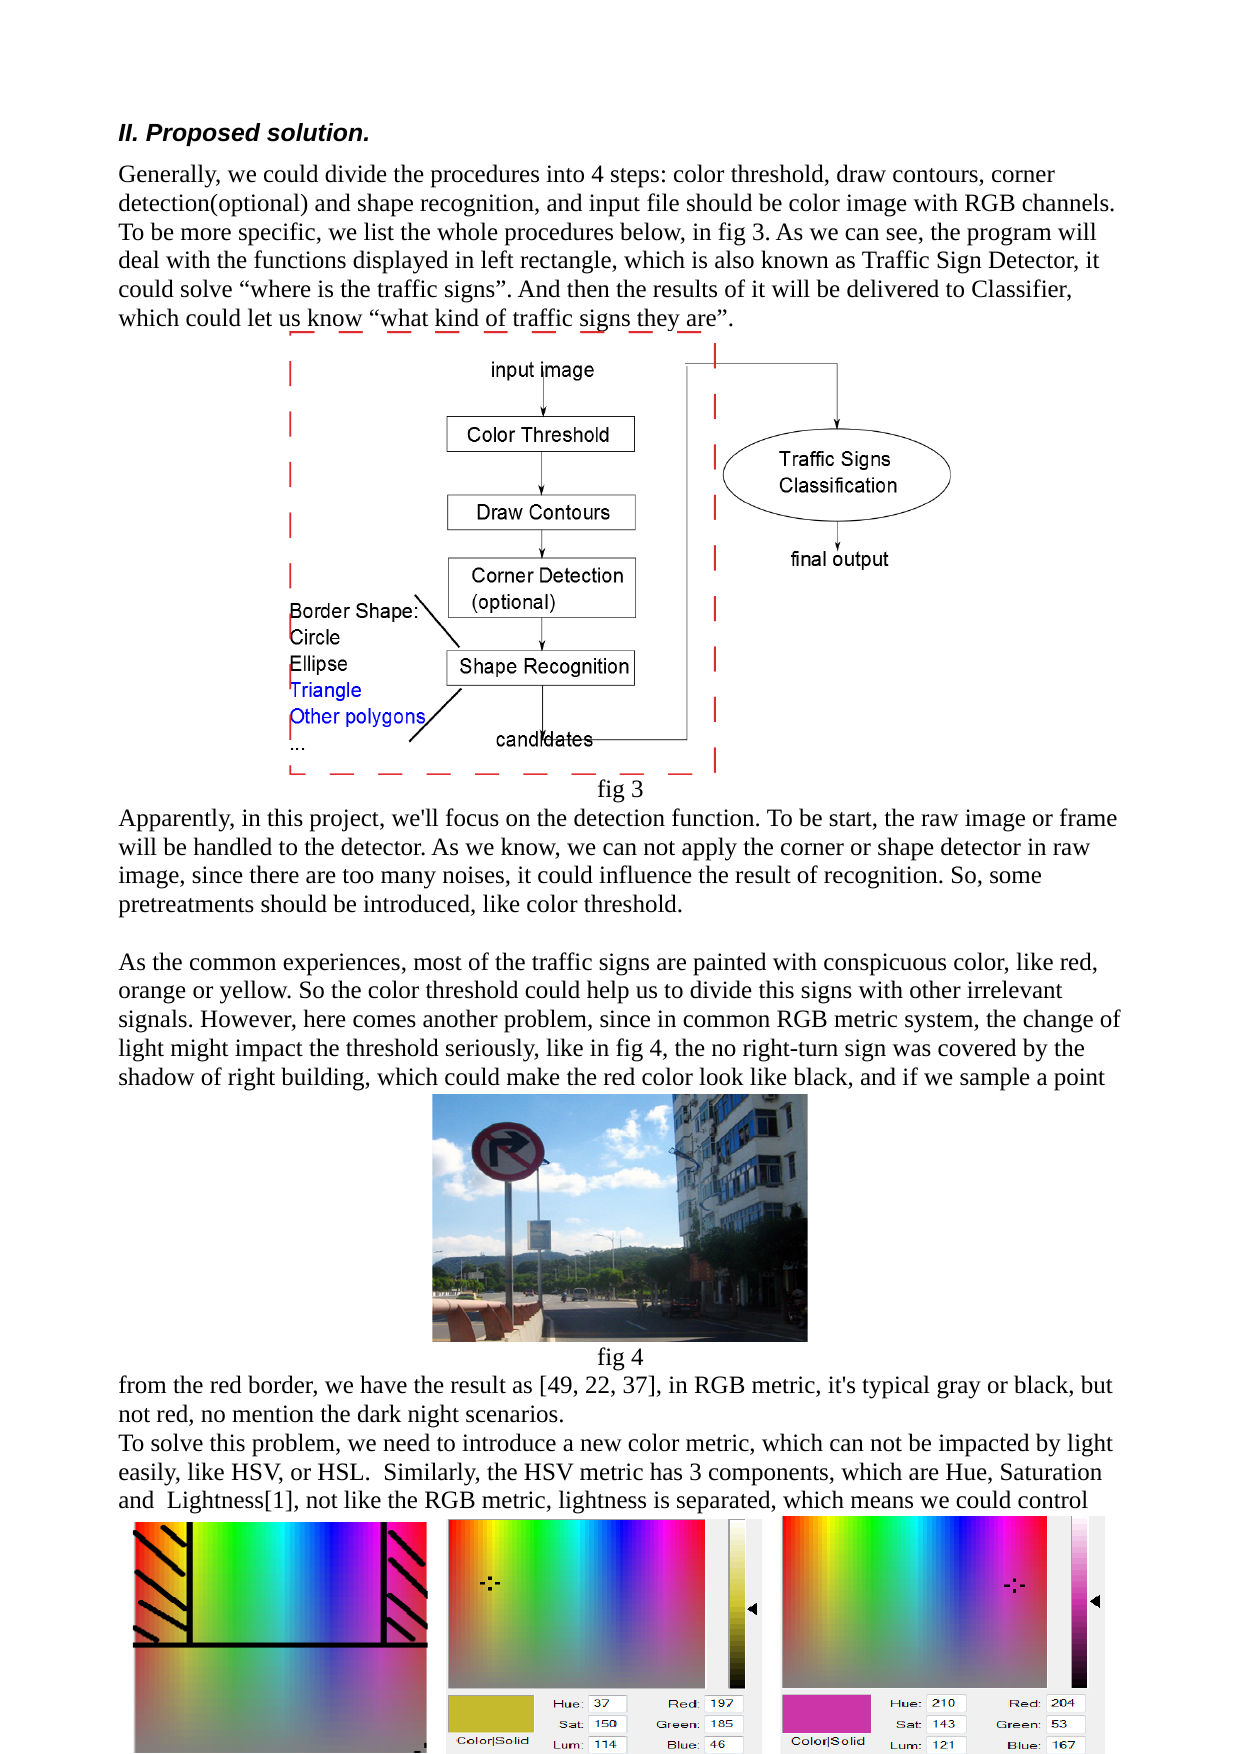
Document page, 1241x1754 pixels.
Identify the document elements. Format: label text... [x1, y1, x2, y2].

text fig 4 [118, 1091, 1122, 1370]
text fig 3 [118, 332, 1122, 803]
text As the common experiences, most of the traffic signs are painted with conspicuous color, like red, orange or yellow. So the color threshold could help us to divide this signs with other irrelevant signals. However, here comes another problem, since in common RGB metric system, the change of light might impact the threshold seriously, like in fig 4, the no right-turn sign was covered by the shadow of right building, which could make the red color look like black, and if we sample a point [118, 947, 1122, 1091]
text To solve this problem, we need to introduce a new color metric, which can not be impacted by light easily, like HSV, or HSL. Similarly, the HSV metric has 3 components, which are Hue, Saturation and Lightness[1], not like the RGB metric, lightness is separated, which means we could control [118, 1428, 1122, 1514]
picture [289, 331, 951, 775]
text To be more specific, we list the whole procedures below, in fig 3. As we can see, the program will deal with the functions displayed in left rectangle, which is also known as Traffic Sign Detector, it could solve “where is the traffic signs”. And then the results of it will be delivered to Classifier, which could let us know “what kind of traffic signs they are”. [118, 217, 1122, 332]
picture [432, 1094, 808, 1342]
text Generally, we could divide the procedures into 4 steps: color threshold, draw contours, corner detection(optional) and shape recognition, and input file should be color image with RGB channels. [118, 159, 1122, 217]
picture [780, 1516, 1106, 1754]
picture [132, 1522, 428, 1754]
text not red, no mention the dark night scenarios. [118, 1399, 1122, 1428]
text from the red border, we have the result as [49, 22, 37], in RGB metric, it's typical gray or black, but [118, 1370, 1122, 1399]
text Apparently, in this project, we'll focus on the detection function. To be start, the raw image or frame will be handled to the detector. As we know, we can not apply the corner or shape detector in raw image, since there are too many noises, it could influence the result of recognition. So, some pretreatments should be introduced, like color threshold. [118, 803, 1122, 918]
subtitle II. Proposed solution. [118, 118, 1122, 147]
picture [446, 1519, 763, 1754]
